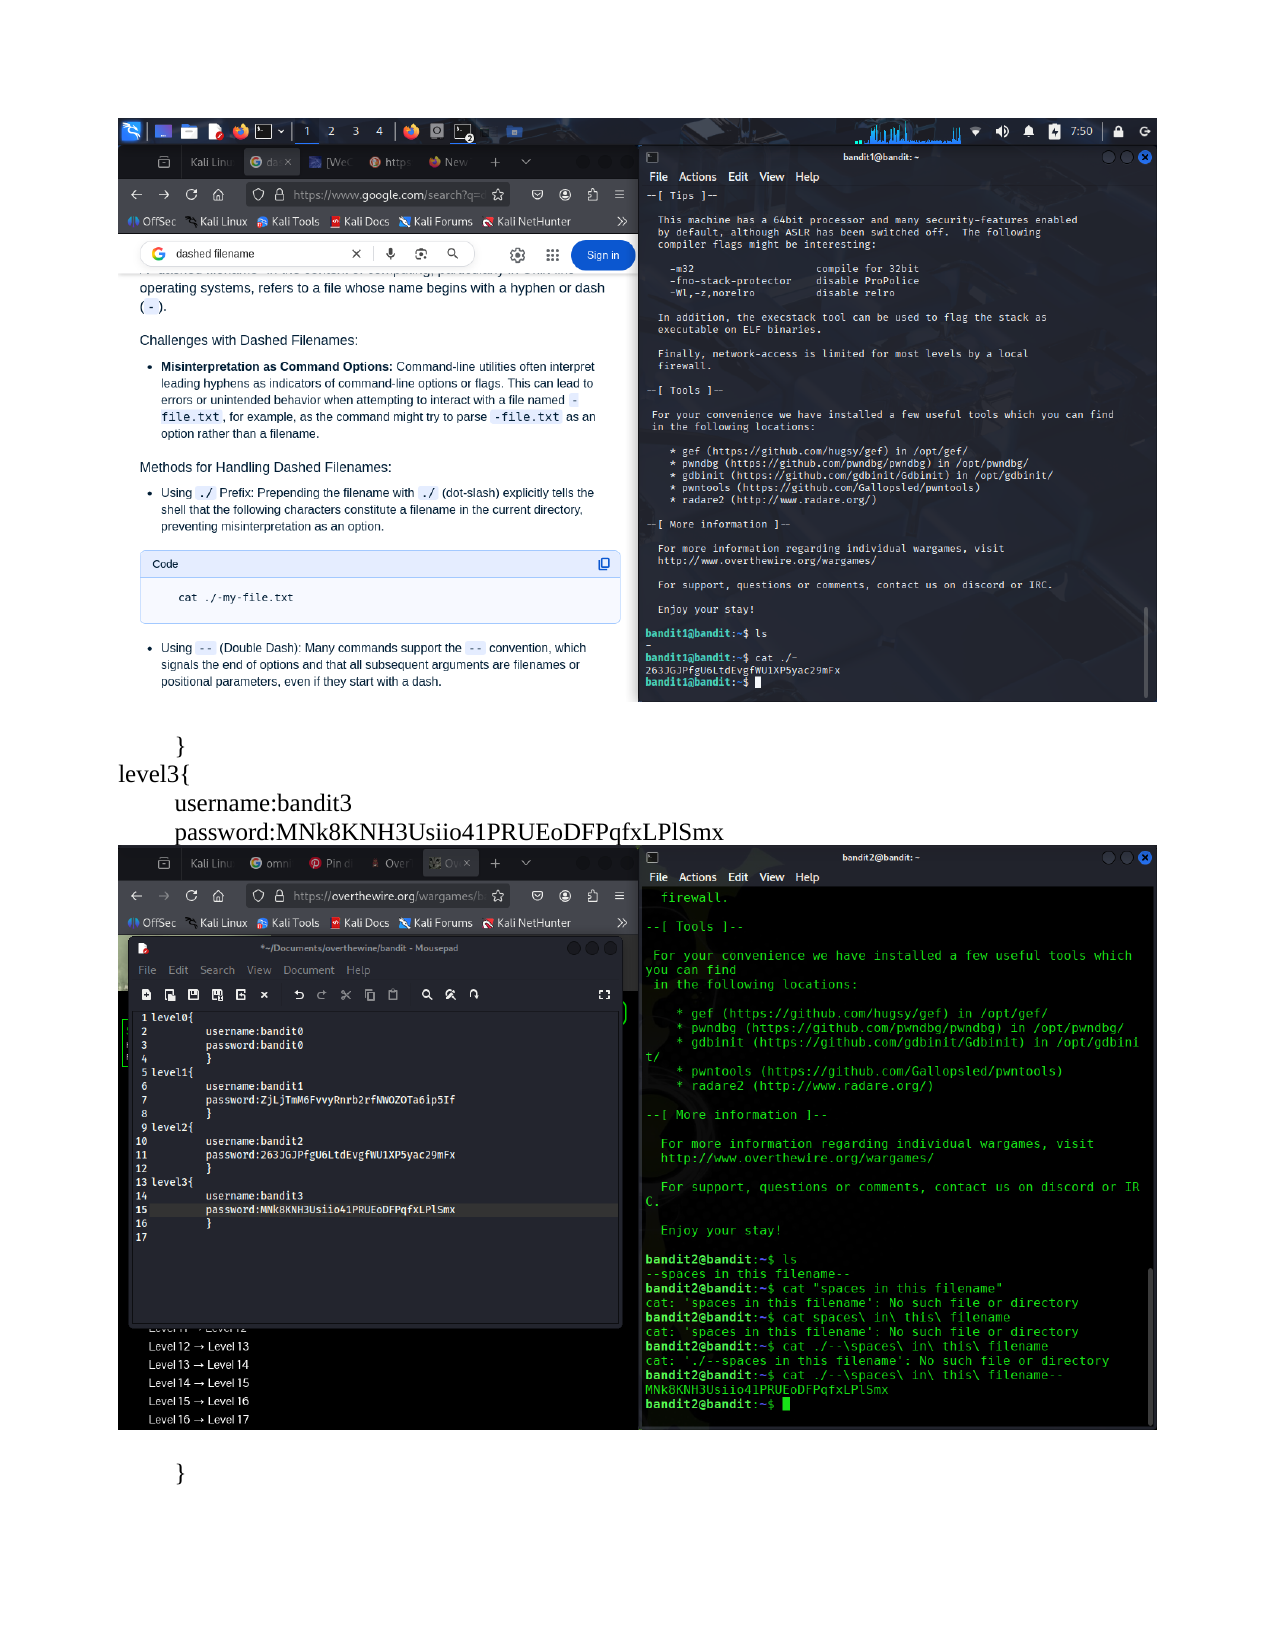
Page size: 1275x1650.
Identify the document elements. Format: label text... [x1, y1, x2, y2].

text username:bandit3 [118, 788, 1157, 817]
picture [118, 118, 1157, 702]
text password:MNk8KNH3Usiio41PRUEoDFPqfxLPlSmx [118, 817, 1157, 845]
text } [118, 1458, 1157, 1487]
text } [118, 731, 1157, 759]
text level3{ [118, 759, 1157, 788]
picture [118, 845, 1157, 1430]
